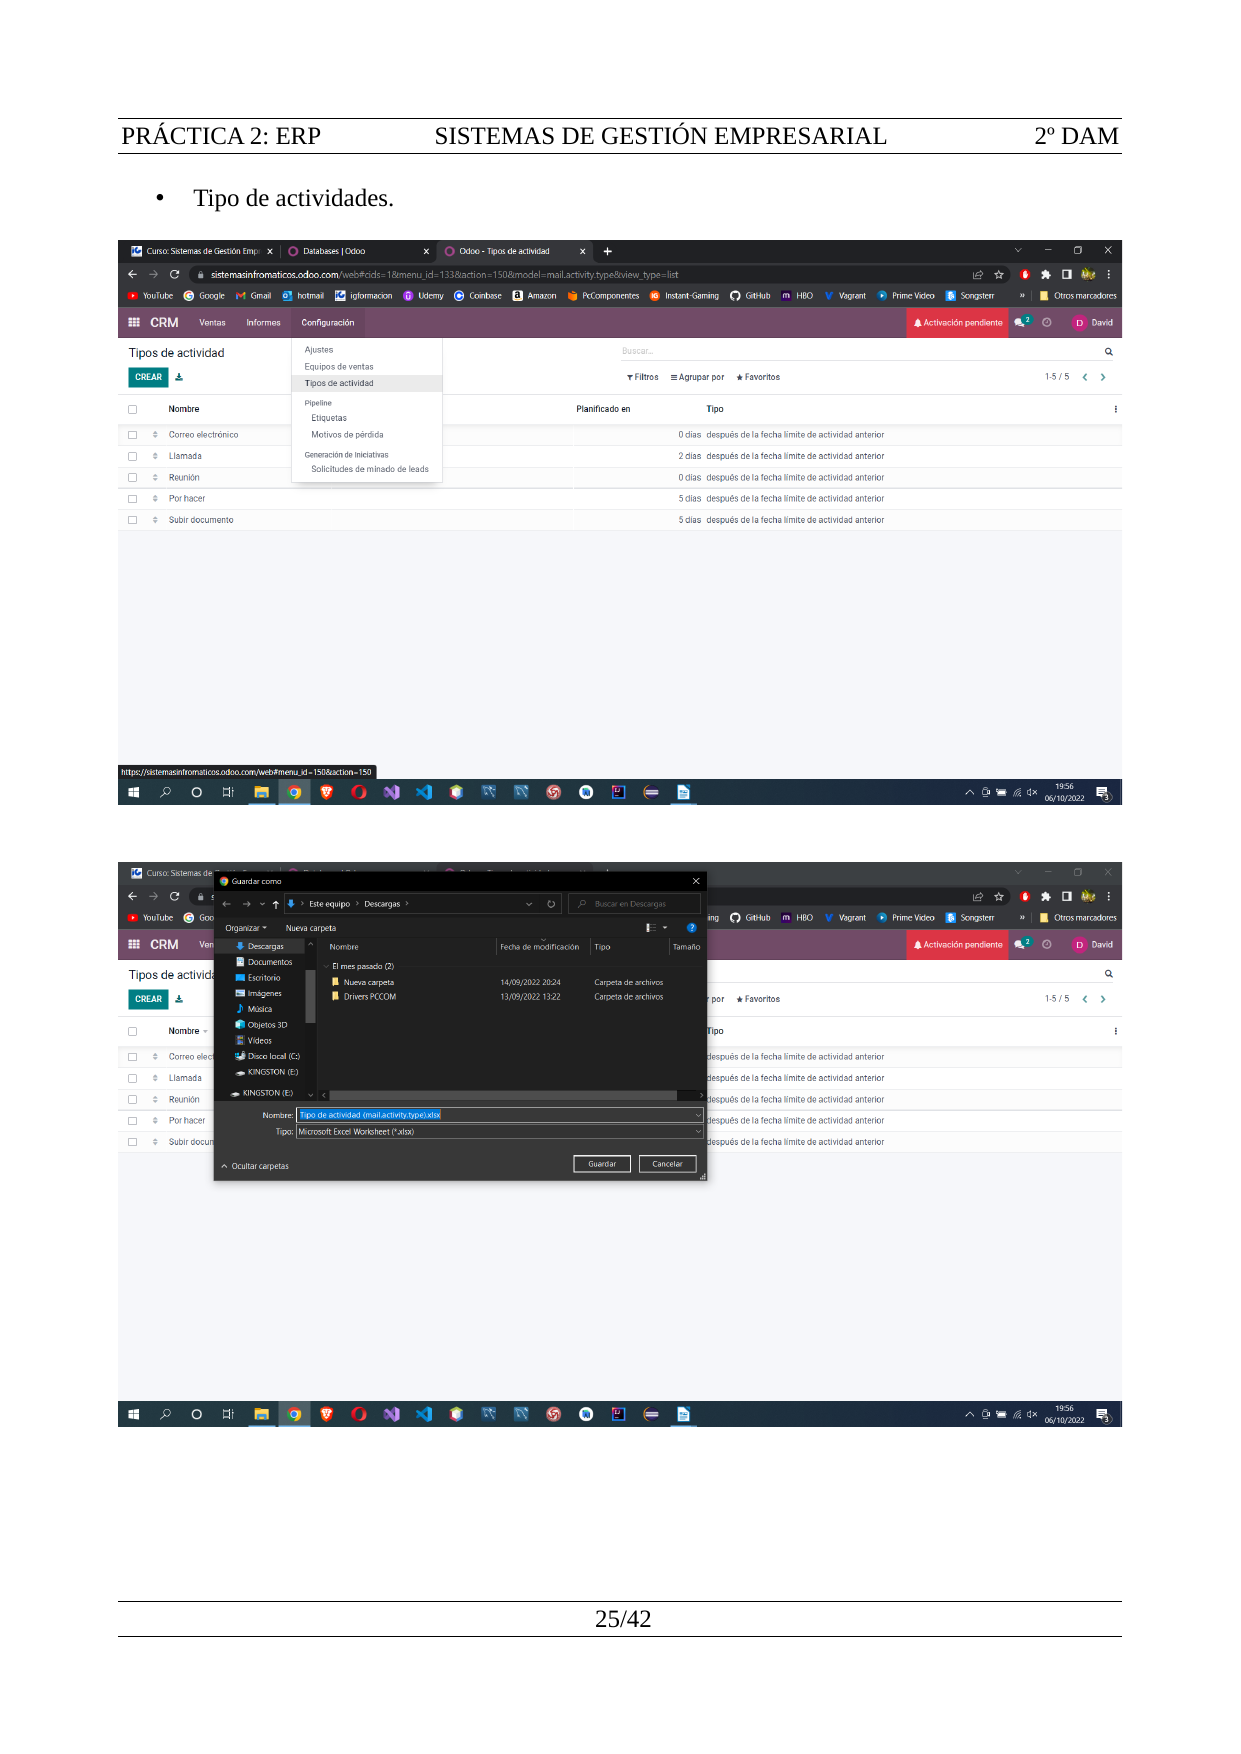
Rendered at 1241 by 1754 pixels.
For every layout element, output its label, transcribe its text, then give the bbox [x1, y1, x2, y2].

list Tipo de actividades. [156, 183, 1122, 211]
picture [118, 862, 1123, 1427]
picture [118, 240, 1123, 805]
